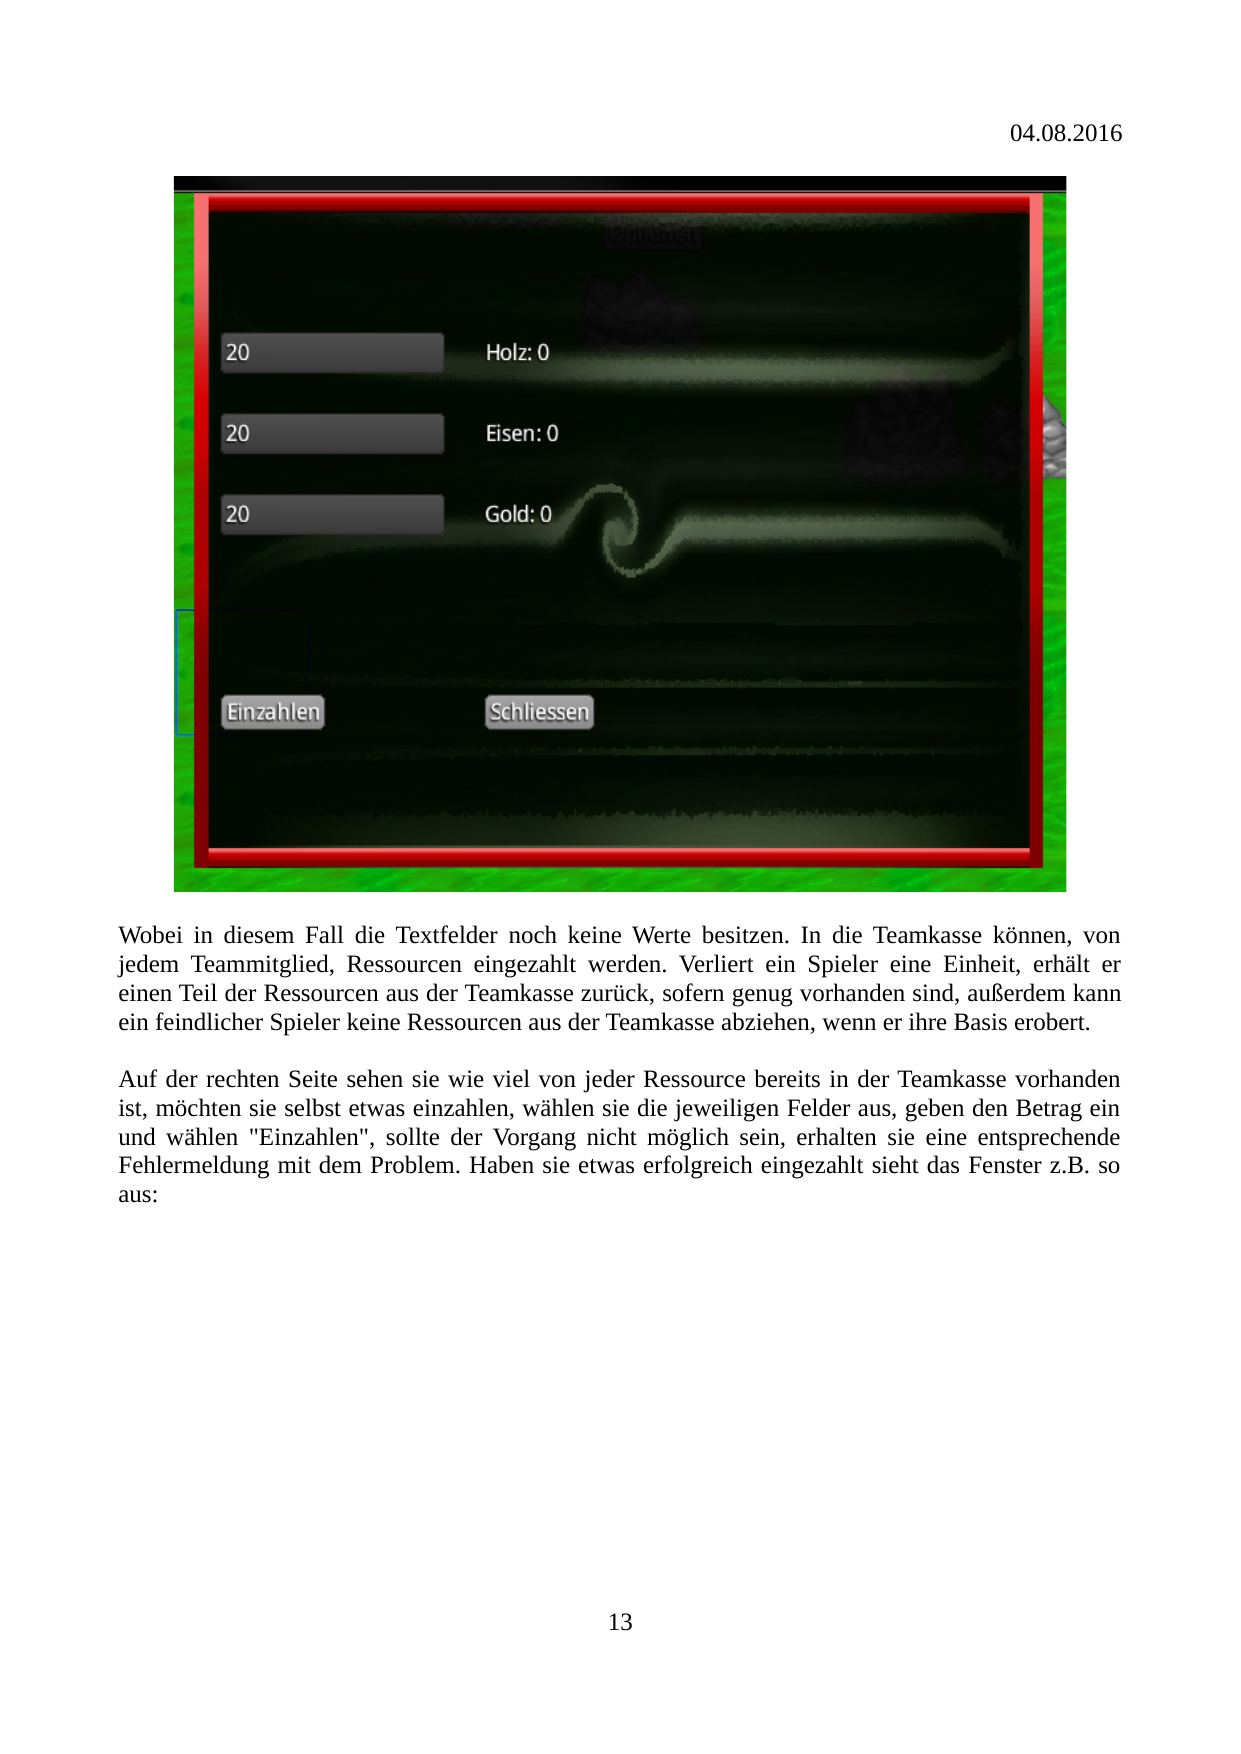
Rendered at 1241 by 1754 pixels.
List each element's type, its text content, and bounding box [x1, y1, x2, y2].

text Wobei in diesem Fall die Textfelder noch keine Werte besitzen. In die Teamkasse können, von jedem Teammitglied, Ressourcen eingezahlt werden. Verliert ein Spieler eine Einheit, erhält er einen Teil der Ressourcen aus der Teamkasse zurück, sofern genug vorhanden sind, außerdem kann ein feindlicher Spieler keine Ressourcen aus der Teamkasse abziehen, wenn er ihre Basis erobert. [118, 921, 1122, 1036]
picture [173, 176, 1067, 892]
text Auf der rechten Seite sehen sie wie viel von jeder Ressource bereits in der Teamkasse vorhanden ist, möchten sie selbst etwas einzahlen, wählen sie die jeweiligen Felder aus, geben den Betrag ein und wählen "Einzahlen", sollte der Vorgang nicht möglich sein, erhalten sie eine entsprechende Fehlermeldung mit dem Problem. Haben sie etwas erfolgreich eingezahlt sieht das Fenster z.B. so aus: [118, 1064, 1122, 1208]
